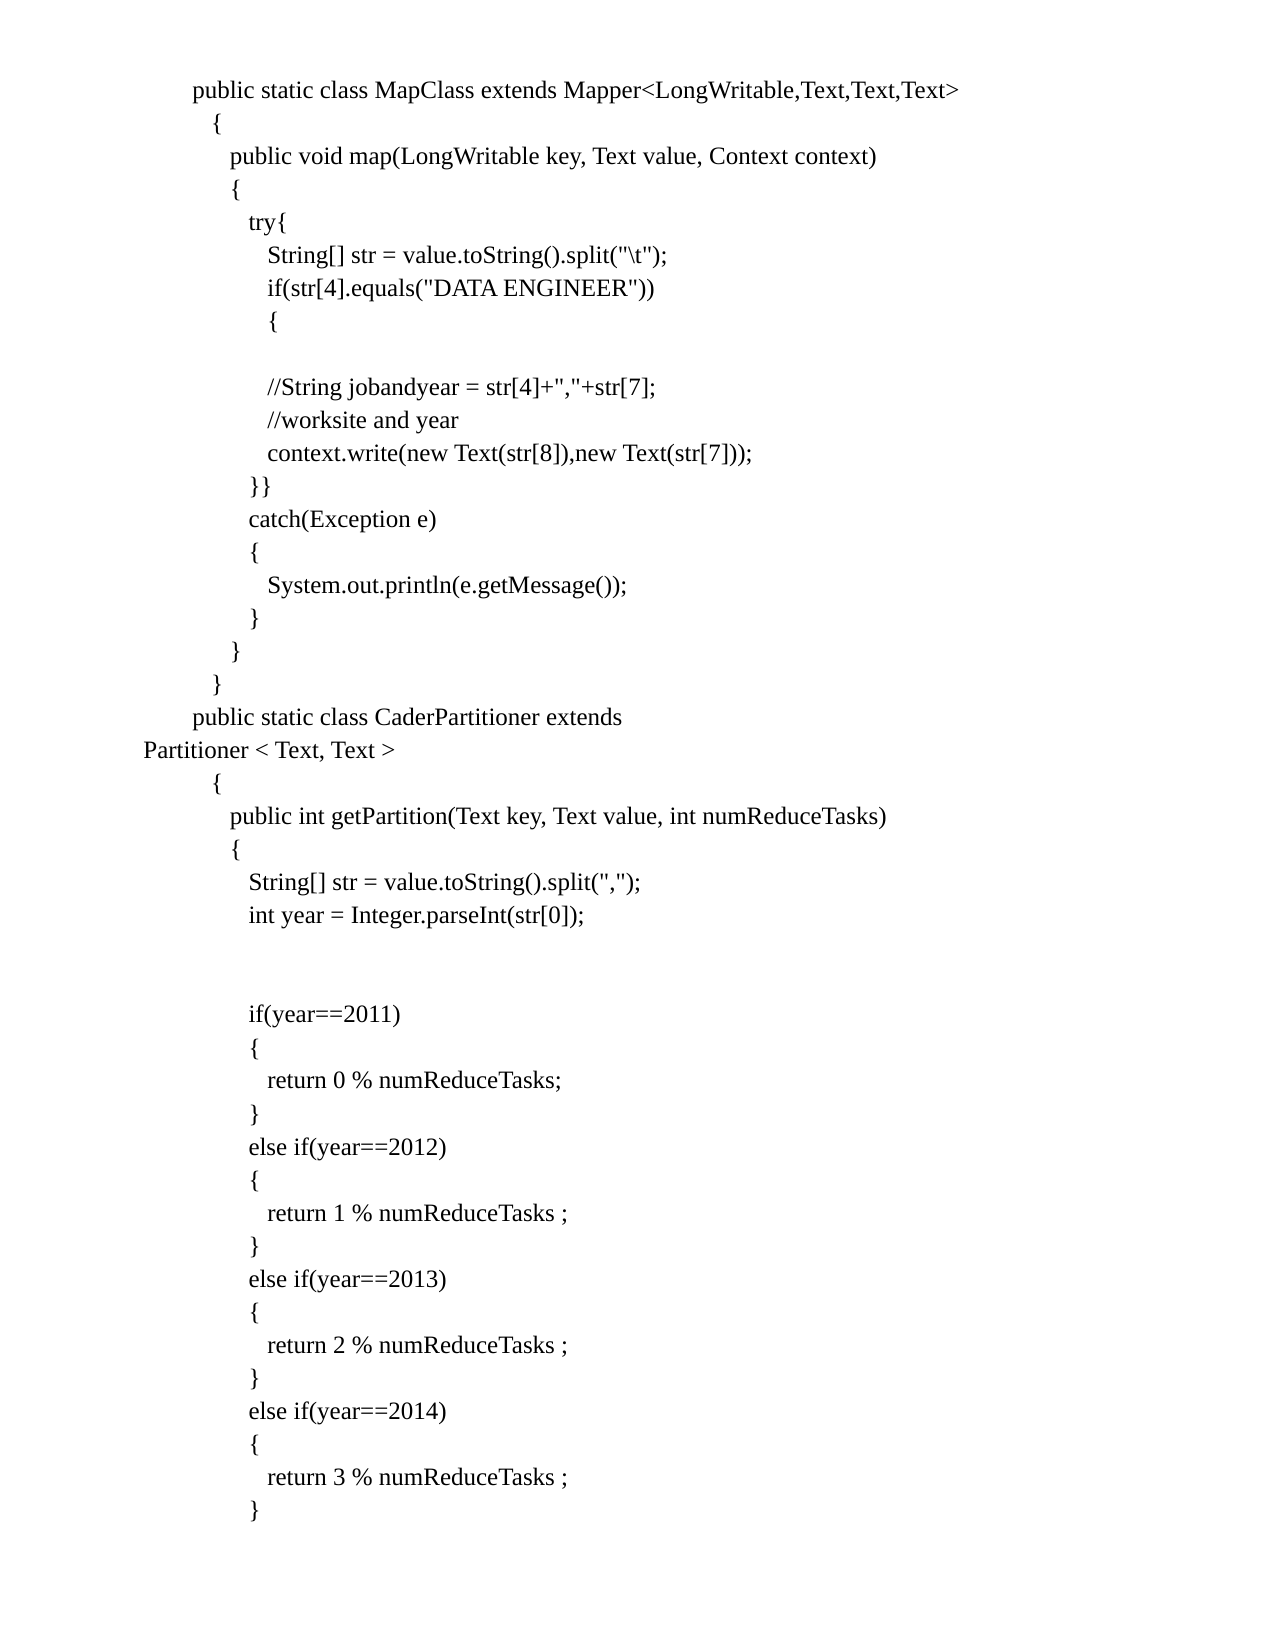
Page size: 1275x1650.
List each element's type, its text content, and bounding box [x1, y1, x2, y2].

text { [118, 306, 1157, 335]
text //String jobandyear = str[4]+","+str[7]; [118, 372, 1157, 401]
text { [118, 537, 1157, 566]
text } [118, 1363, 1157, 1392]
text public static class CaderPartitioner extends [118, 702, 1157, 731]
text { [118, 1165, 1157, 1193]
text return 3 % numReduceTasks ; [118, 1462, 1157, 1491]
text public static class MapClass extends Mapper<LongWritable,Text,Text,Text> [118, 75, 1157, 104]
text int year = Integer.parseInt(str[0]); [118, 901, 1157, 929]
text public int getPartition(Text key, Text value, int numReduceTasks) [118, 801, 1157, 830]
text } [118, 1231, 1157, 1259]
text } [118, 1099, 1157, 1127]
text context.write(new Text(str[8]),new Text(str[7])); [118, 438, 1157, 467]
text else if(year==2013) [118, 1264, 1157, 1292]
text System.out.println(e.getMessage()); [118, 570, 1157, 599]
text String[] str = value.toString().split(","); [118, 867, 1157, 896]
text { [118, 108, 1157, 137]
text { [118, 174, 1157, 203]
text { [118, 1429, 1157, 1458]
text if(year==2011) [118, 999, 1157, 1028]
text } [118, 669, 1157, 698]
text } [118, 603, 1157, 632]
text { [118, 1297, 1157, 1326]
text else if(year==2014) [118, 1396, 1157, 1424]
text else if(year==2012) [118, 1132, 1157, 1160]
text if(str[4].equals("DATA ENGINEER")) [118, 273, 1157, 302]
text } [118, 1495, 1157, 1524]
text //worksite and year [118, 405, 1157, 434]
text return 0 % numReduceTasks; [118, 1066, 1157, 1094]
text }} [118, 471, 1157, 500]
text { [118, 768, 1157, 797]
text try{ [118, 207, 1157, 236]
text catch(Exception e) [118, 504, 1157, 533]
text return 1 % numReduceTasks ; [118, 1198, 1157, 1226]
text { [118, 834, 1157, 863]
text public void map(LongWritable key, Text value, Context context) [118, 141, 1157, 170]
text Partitioner < Text, Text > [118, 735, 1157, 764]
text String[] str = value.toString().split("\t"); [118, 240, 1157, 269]
text { [118, 1033, 1157, 1061]
text } [118, 636, 1157, 665]
text return 2 % numReduceTasks ; [118, 1330, 1157, 1358]
